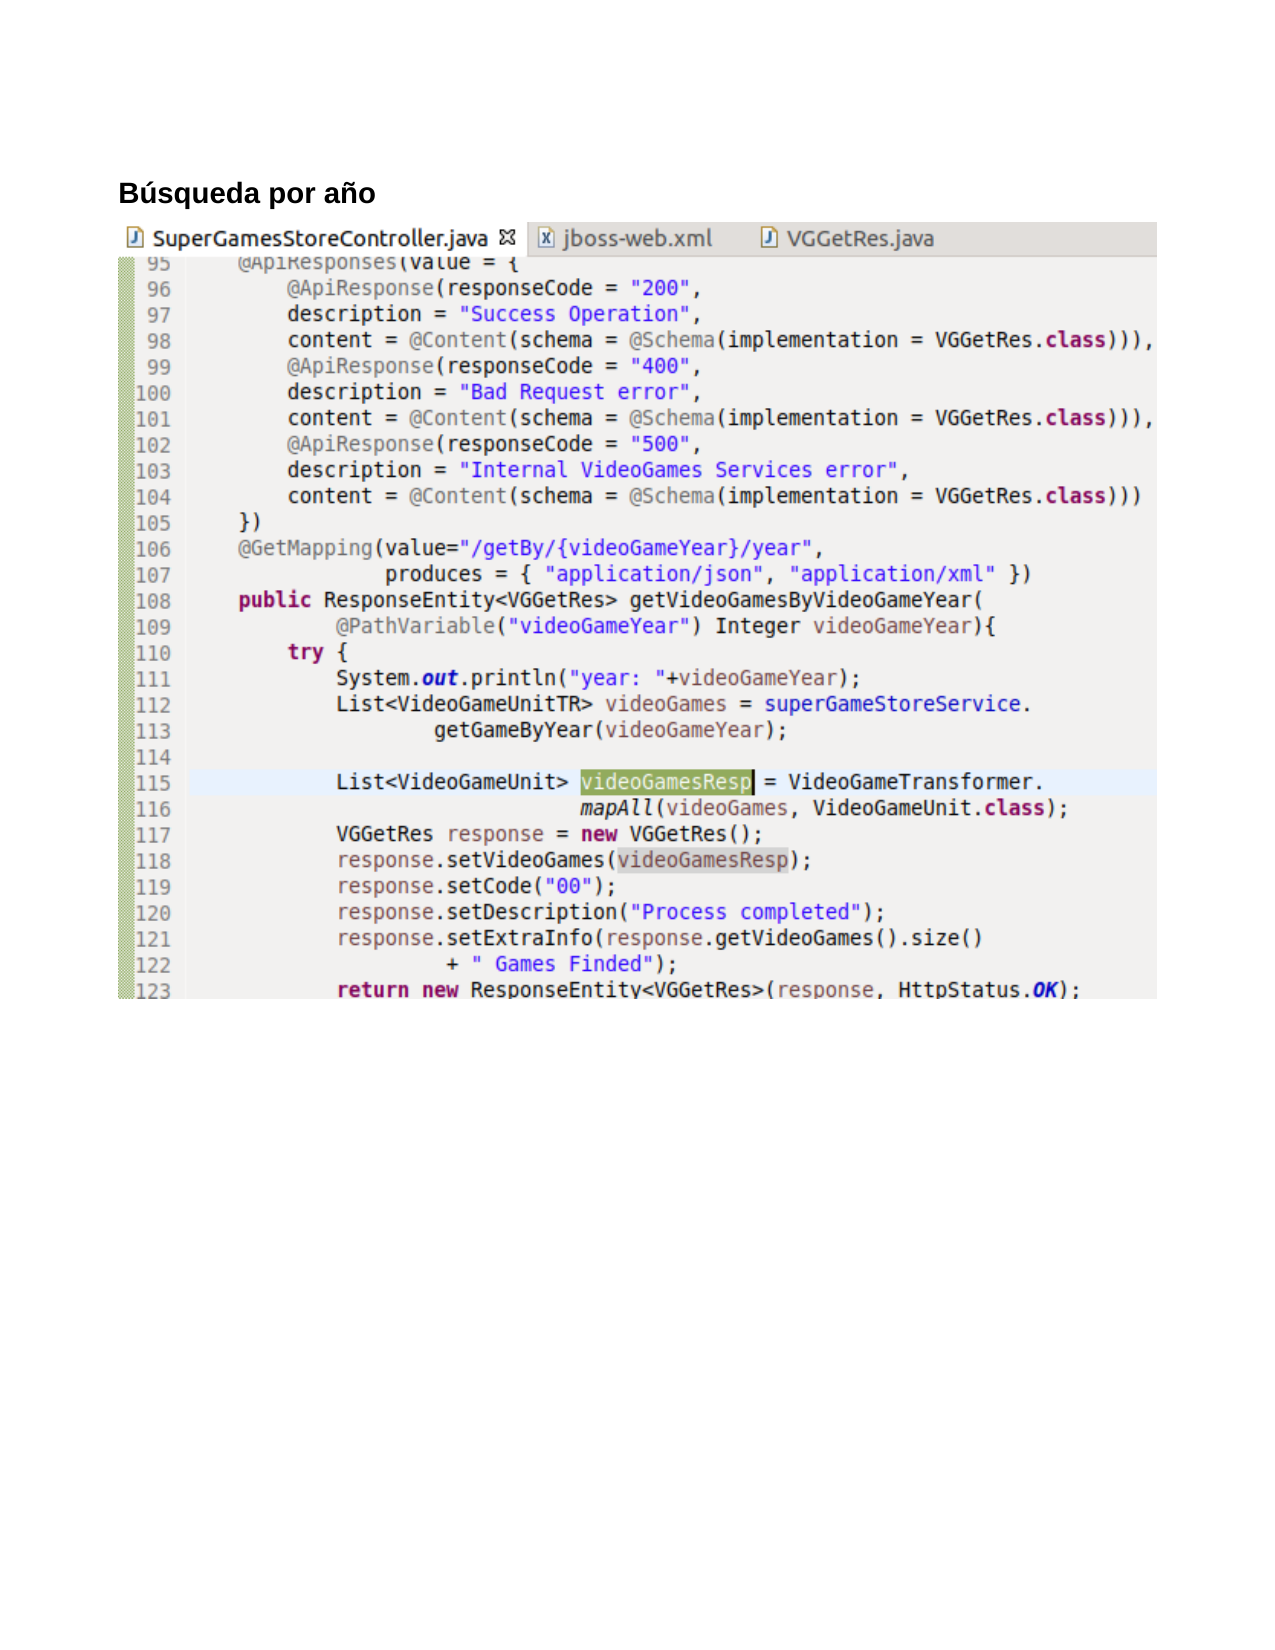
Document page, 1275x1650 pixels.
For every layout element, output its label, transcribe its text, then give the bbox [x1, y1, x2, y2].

subtitle Búsqueda por año [118, 176, 1157, 210]
picture [118, 222, 1157, 999]
